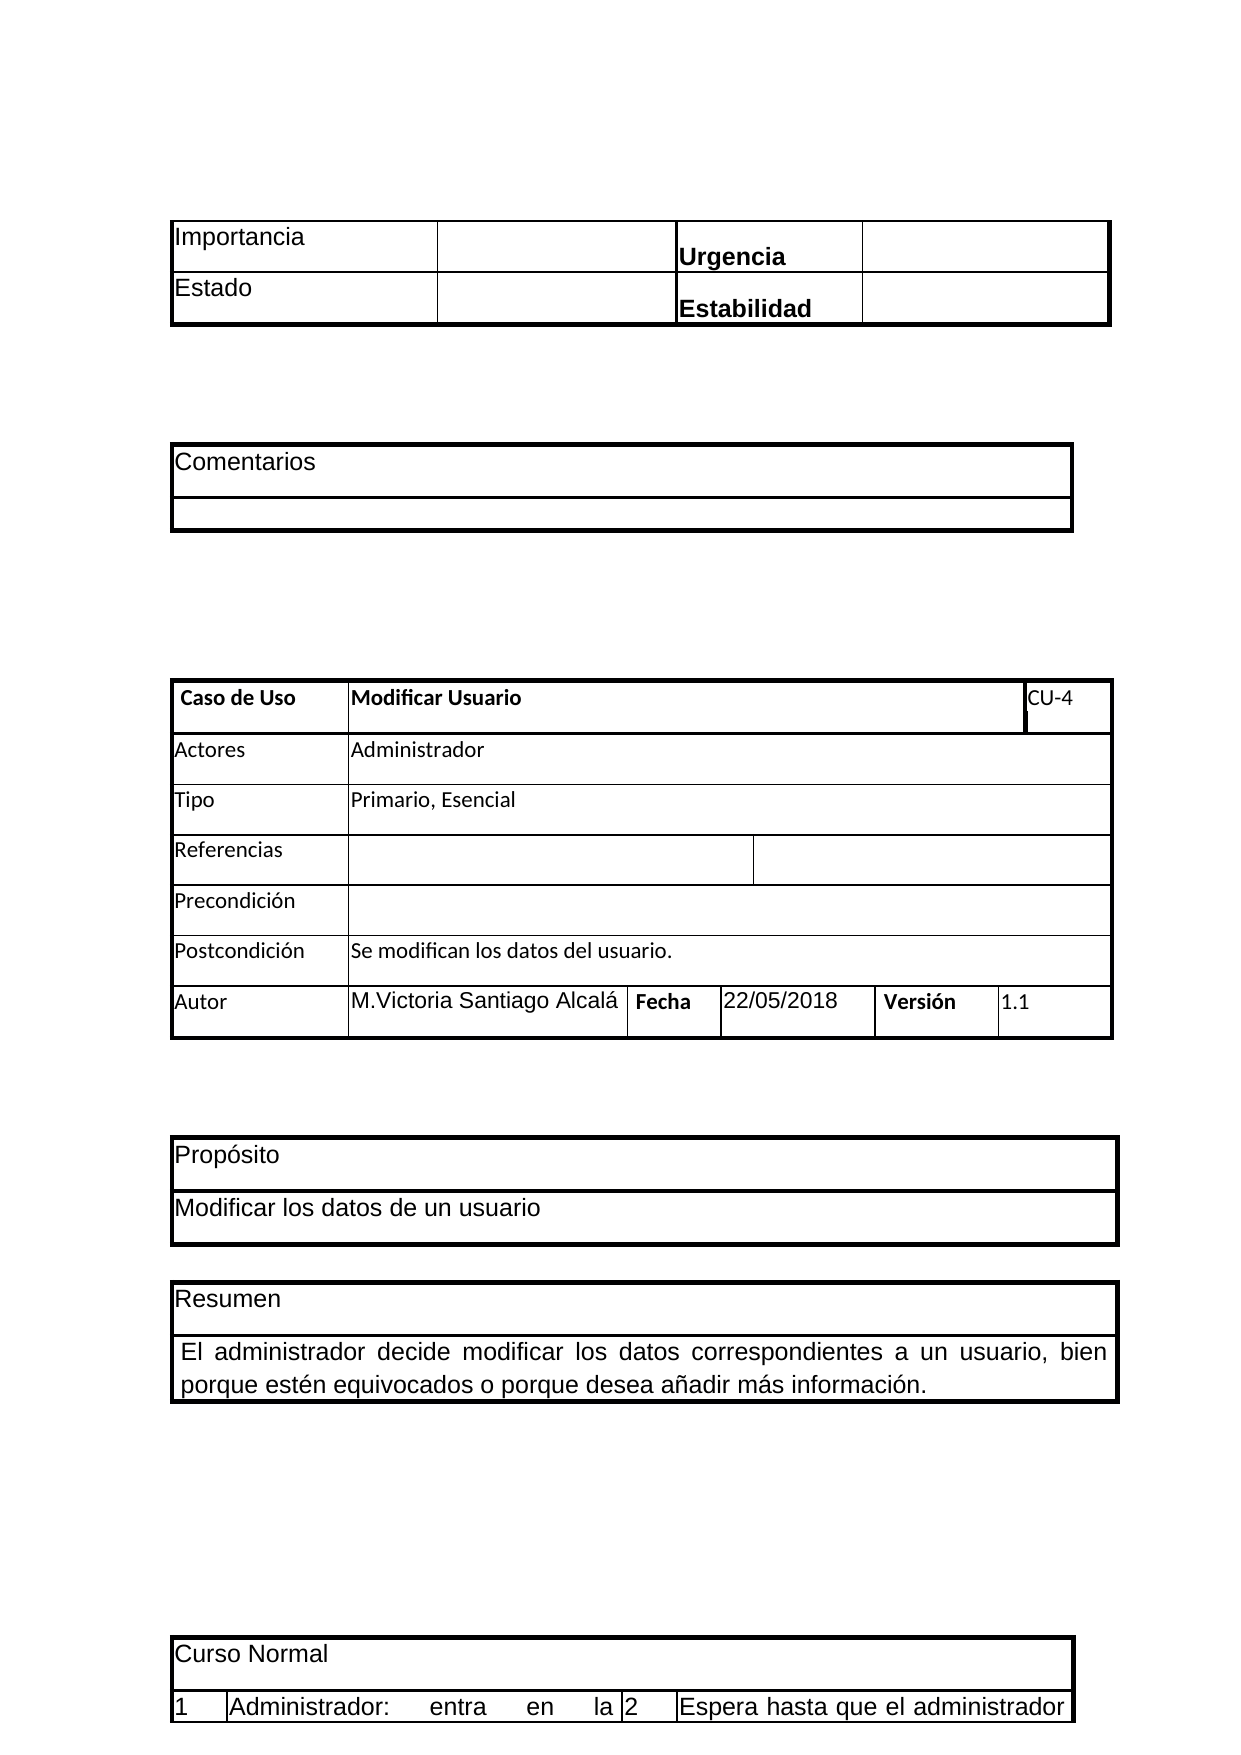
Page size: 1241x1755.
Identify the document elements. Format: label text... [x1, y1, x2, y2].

table_cell [174, 499, 1070, 528]
table_header Curso Normal [174, 1640, 1071, 1689]
table_cell Autor [174, 987, 348, 1036]
table_cell [754, 836, 1110, 884]
table_cell Versión [876, 987, 998, 1036]
table_cell [863, 222, 1107, 271]
table_cell Referencias [174, 836, 348, 884]
table_cell [438, 273, 675, 322]
table_cell [349, 886, 1110, 935]
table_cell Espera hasta que el administrador [678, 1692, 1071, 1721]
table_header CU-4 [1028, 683, 1110, 732]
table_cell Primario, Esencial [349, 785, 1110, 834]
table_cell Precondición [174, 886, 348, 935]
table_cell Administrador: entra en la [228, 1692, 621, 1721]
table_header Resumen [174, 1285, 1115, 1334]
table_cell [438, 222, 675, 271]
table_cell Estabilidad [678, 273, 862, 322]
table_header Propósito [174, 1140, 1115, 1189]
table_cell Postcondición [174, 936, 348, 985]
table_cell El administrador decide modificar los datos correspondientes a un usuario, bien porque estén equivocados o porque desea añadir más información. [174, 1337, 1115, 1399]
table_cell Modificar los datos de un usuario [174, 1193, 1115, 1242]
table_cell 22/05/2018 [722, 987, 874, 1036]
table_cell Fecha [628, 987, 720, 1036]
table_cell [349, 836, 753, 884]
table_cell 2 [623, 1692, 676, 1721]
table_cell Actores [174, 735, 348, 783]
table_cell M.Victoria Santiago Alcalá [349, 987, 627, 1036]
table_cell Importancia [174, 222, 437, 271]
table_cell Tipo [174, 785, 348, 834]
table_cell 1.1 [999, 987, 1110, 1036]
table_cell [863, 273, 1107, 322]
table_cell Administrador [349, 735, 1110, 783]
table_header Modificar Usuario [349, 683, 1023, 732]
table_cell Se modifican los datos del usuario. [349, 936, 1110, 985]
table_header Comentarios [174, 447, 1070, 496]
table_cell 1 [174, 1692, 226, 1721]
table_cell Estado [174, 273, 437, 322]
table_cell Urgencia [678, 222, 862, 271]
table_header Caso de Uso [174, 683, 348, 732]
